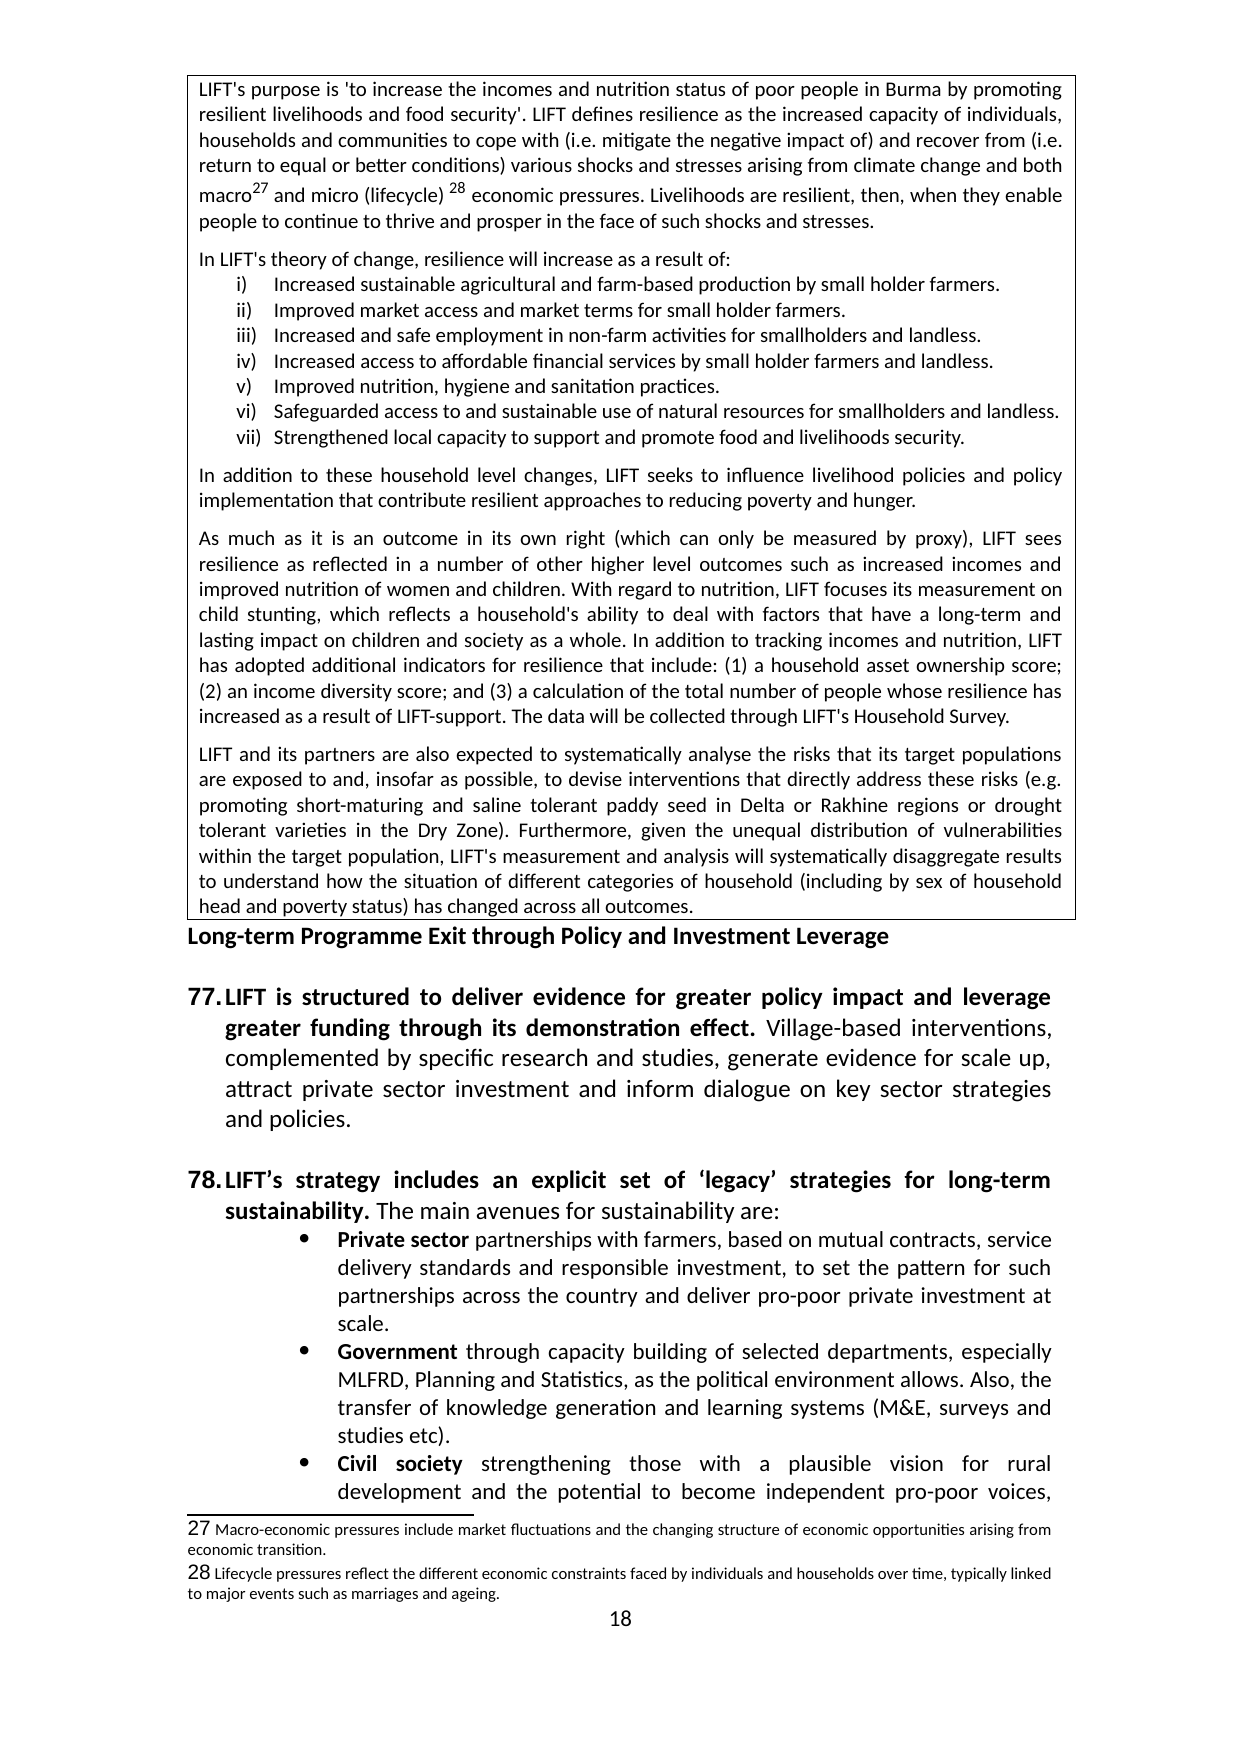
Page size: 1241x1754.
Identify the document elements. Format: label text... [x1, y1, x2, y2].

list Civil society strengthening those with a plausible vision for rural development and the potential to become independent pro-poor voices, [300, 1449, 1053, 1506]
table_header LIFT's purpose is 'to increase the incomes and nutrition status of poor people in Burma by promoting resilient livelihoods and food security'. LIFT defines resilience as the increased capacity of individuals, households and communities to cope with (i.e. mitigate the negative impact of) and recover from (i.e. return to equal or better conditions) various shocks and stresses arising from climate change and both macro and micro (lifecycle) economic pressures. Livelihoods are resilient, then, when they enable people to continue to thrive and prosper in the face of such shocks and stresses. In LIFT's theory of change, resilience will increase as a result of: Increased sustainable agricultural and farm-based production by small holder farmers. Improved market access and market terms for small holder farmers. Increased and safe employment in non-farm activities for smallholders and landless. Increased access to affordable financial services by small holder farmers and landless. Improved nutrition, hygiene and sanitation practices. Safeguarded access to and sustainable use of natural resources for smallholders and landless. Strengthened local capacity to support and promote food and livelihoods security. In addition to these household level changes, LIFT seeks to influence livelihood policies and policy implementation that contribute resilient approaches to reducing poverty and hunger. As much as it is an outcome in its own right (which can only be measured by proxy), LIFT sees resilience as reflected in a number of other higher level outcomes such as increased incomes and improved nutrition of women and children. With regard to nutrition, LIFT focuses its measurement on child stunting, which reflects a household's ability to deal with factors that have a long-term and lasting impact on children and society as a whole. In addition to tracking incomes and nutrition, LIFT has adopted additional indicators for resilience that include: (1) a household asset ownership score; (2) an income diversity score; and (3) a calculation of the total number of people whose resilience has increased as a result of LIFT-support. The data will be collected through LIFT's Household Survey. LIFT and its partners are also expected to systematically analyse the risks that its target populations are exposed to and, insofar as possible, to devise interventions that directly address these risks (e.g. promoting short-maturing and saline tolerant paddy seed in Delta or Rakhine regions or drought tolerant varieties in the Dry Zone). Furthermore, given the unequal distribution of vulnerabilities within the target population, LIFT's measurement and analysis will systematically disaggregate results to understand how the situation of different categories of household (including by sex of household head and poverty status) has changed across all outcomes. [188, 76, 1075, 919]
list Private sector partnerships with farmers, based on mutual contracts, service delivery standards and responsible investment, to set the pattern for such partnerships across the country and deliver pro-poor private investment at scale. [300, 1225, 1053, 1337]
text Long-term Programme Exit through Policy and Investment Leverage [187, 920, 1053, 951]
list LIFT is structured to deliver evidence for greater policy impact and leverage greater funding through its demonstration effect. Village-based interventions, complemented by specific research and studies, generate evidence for scale up, attract private sector investment and inform dialogue on key sector strategies and policies. [187, 981, 1053, 1134]
list Government through capacity building of selected departments, especially MLFRD, Planning and Statistics, as the political environment allows. Also, the transfer of knowledge generation and learning systems (M&E, surveys and studies etc). [300, 1337, 1053, 1449]
list LIFT’s strategy includes an explicit set of ‘legacy’ strategies for long-term sustainability. The main avenues for sustainability are: [187, 1164, 1053, 1225]
